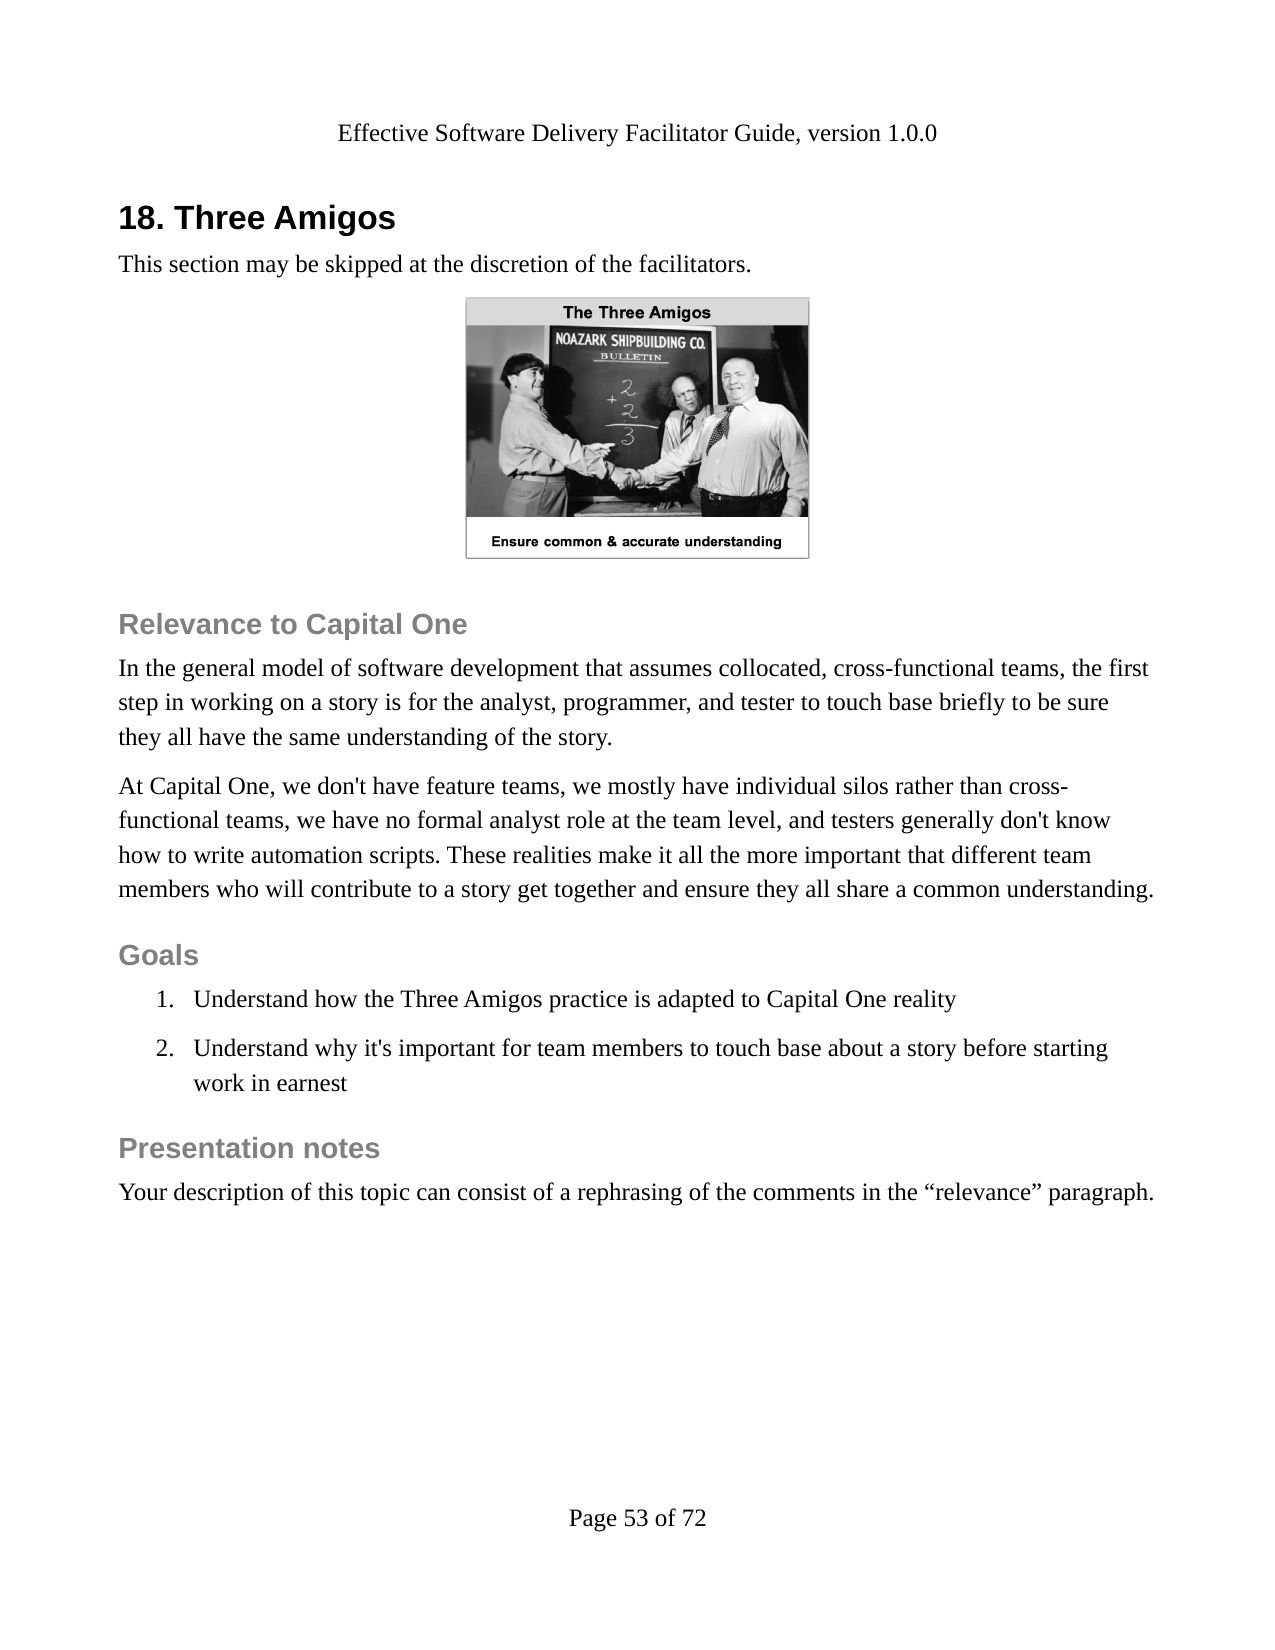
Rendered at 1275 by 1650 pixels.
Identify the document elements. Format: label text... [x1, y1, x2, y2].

picture [465, 297, 810, 559]
subtitle Goals [118, 938, 1157, 972]
subtitle Relevance to Capital One [118, 607, 1157, 640]
subtitle 18. Three Amigos [118, 198, 1157, 236]
text This section may be skipped at the discretion of the facilitators. [118, 249, 1157, 278]
text In the general model of software development that assumes collocated, cross-functional teams, the first step in working on a story is for the analyst, programmer, and tester to touch base briefly to be sure they all have the same understanding of the story. [118, 653, 1157, 751]
text At Capital One, we don't have feature teams, we mostly have individual silos rather than cross-functional teams, we have no formal analyst role at the team level, and testers generally don't know how to write automation scripts. These realities make it all the more important that different team members who will contribute to a story get together and ensure they all share a common understanding. [118, 771, 1157, 903]
list Understand how the Three Amigos practice is adapted to Capital One reality [156, 984, 1157, 1013]
subtitle Presentation notes [118, 1131, 1157, 1165]
list Understand why it's important for team members to touch base about a story before starting work in earnest [156, 1033, 1157, 1096]
text Your description of this topic can consist of a rephrasing of the comments in the “relevance” paragraph. [118, 1177, 1157, 1206]
